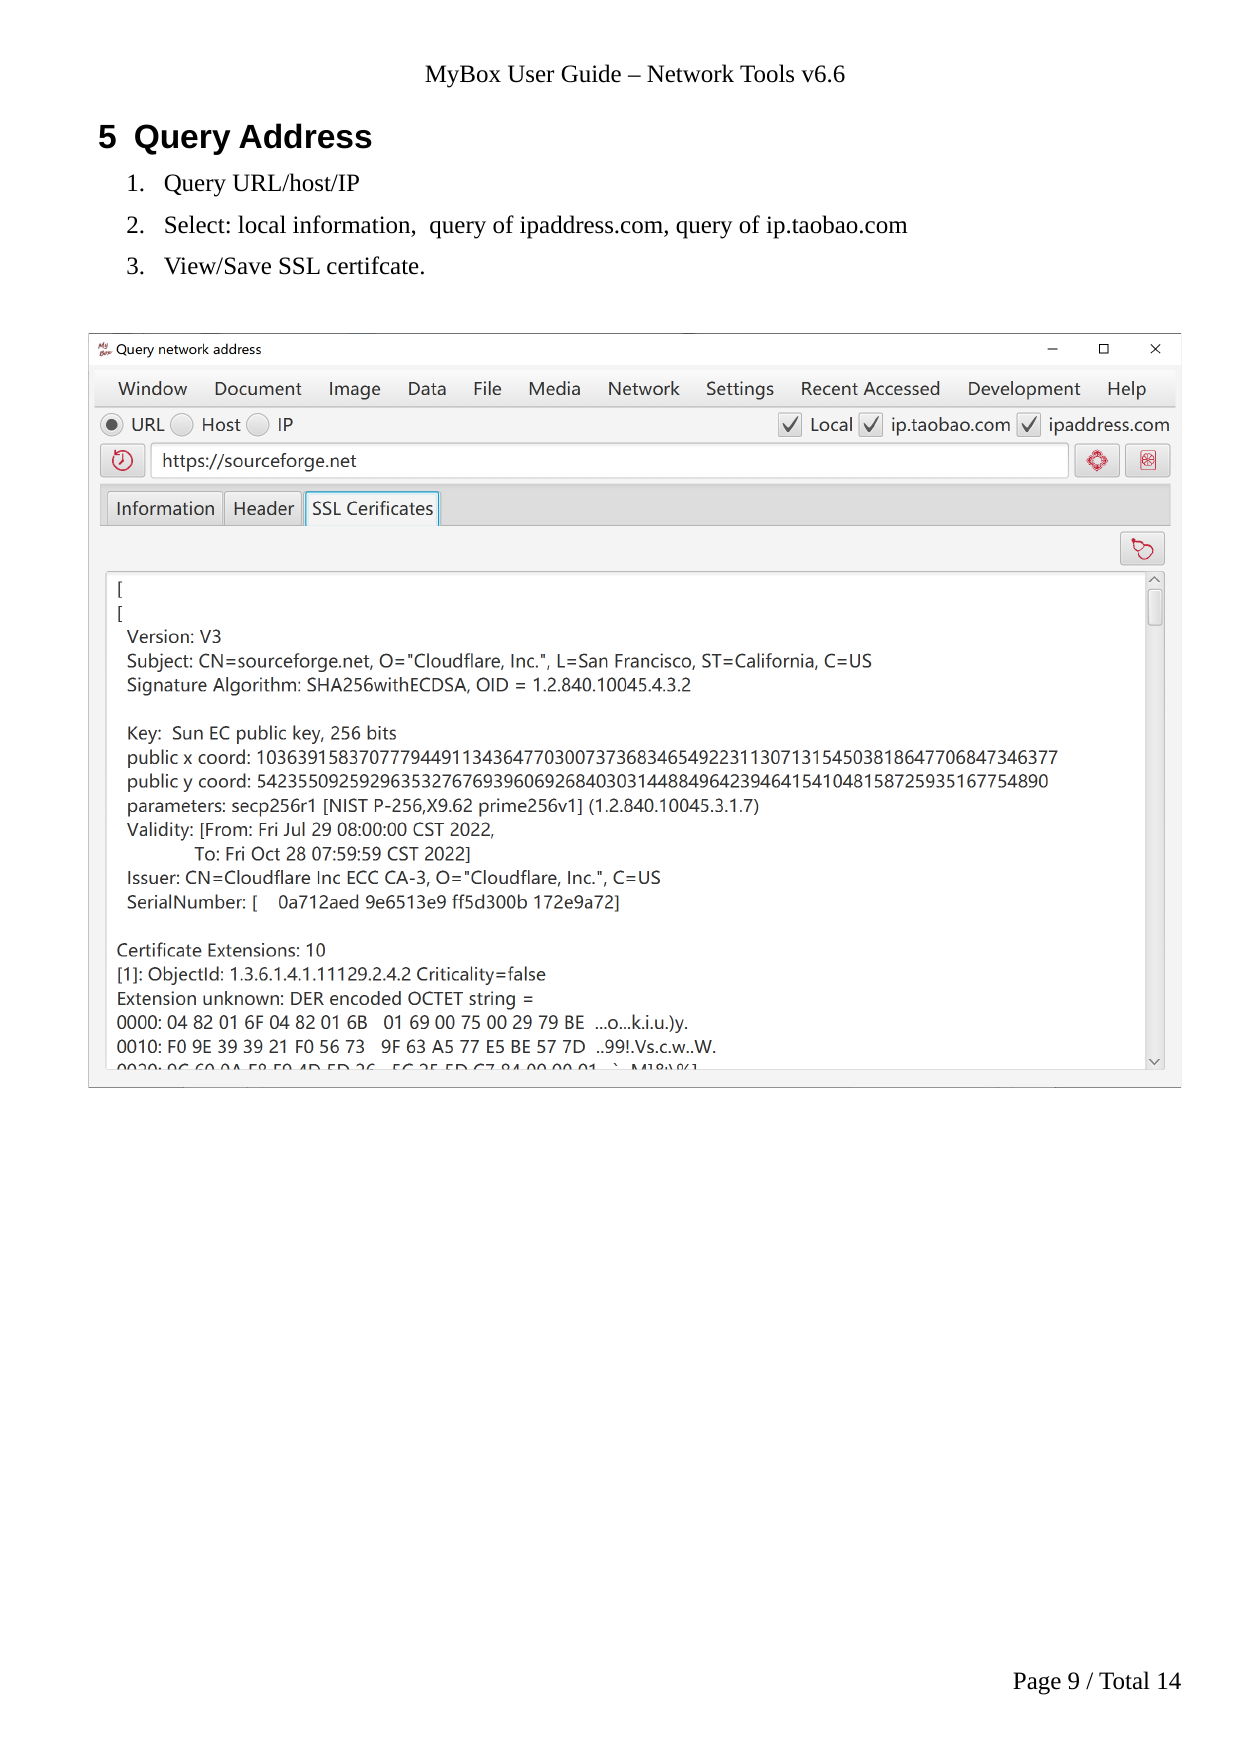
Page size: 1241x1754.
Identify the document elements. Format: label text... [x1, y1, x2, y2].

list Select: local information, query of ipaddress.com, query of ip.taobao.com [126, 210, 1181, 238]
subtitle Query Address [88, 117, 1181, 156]
list Query URL/host/IP [126, 168, 1181, 197]
picture [88, 333, 1182, 1088]
list View/Save SSL certifcate. [126, 251, 1181, 280]
